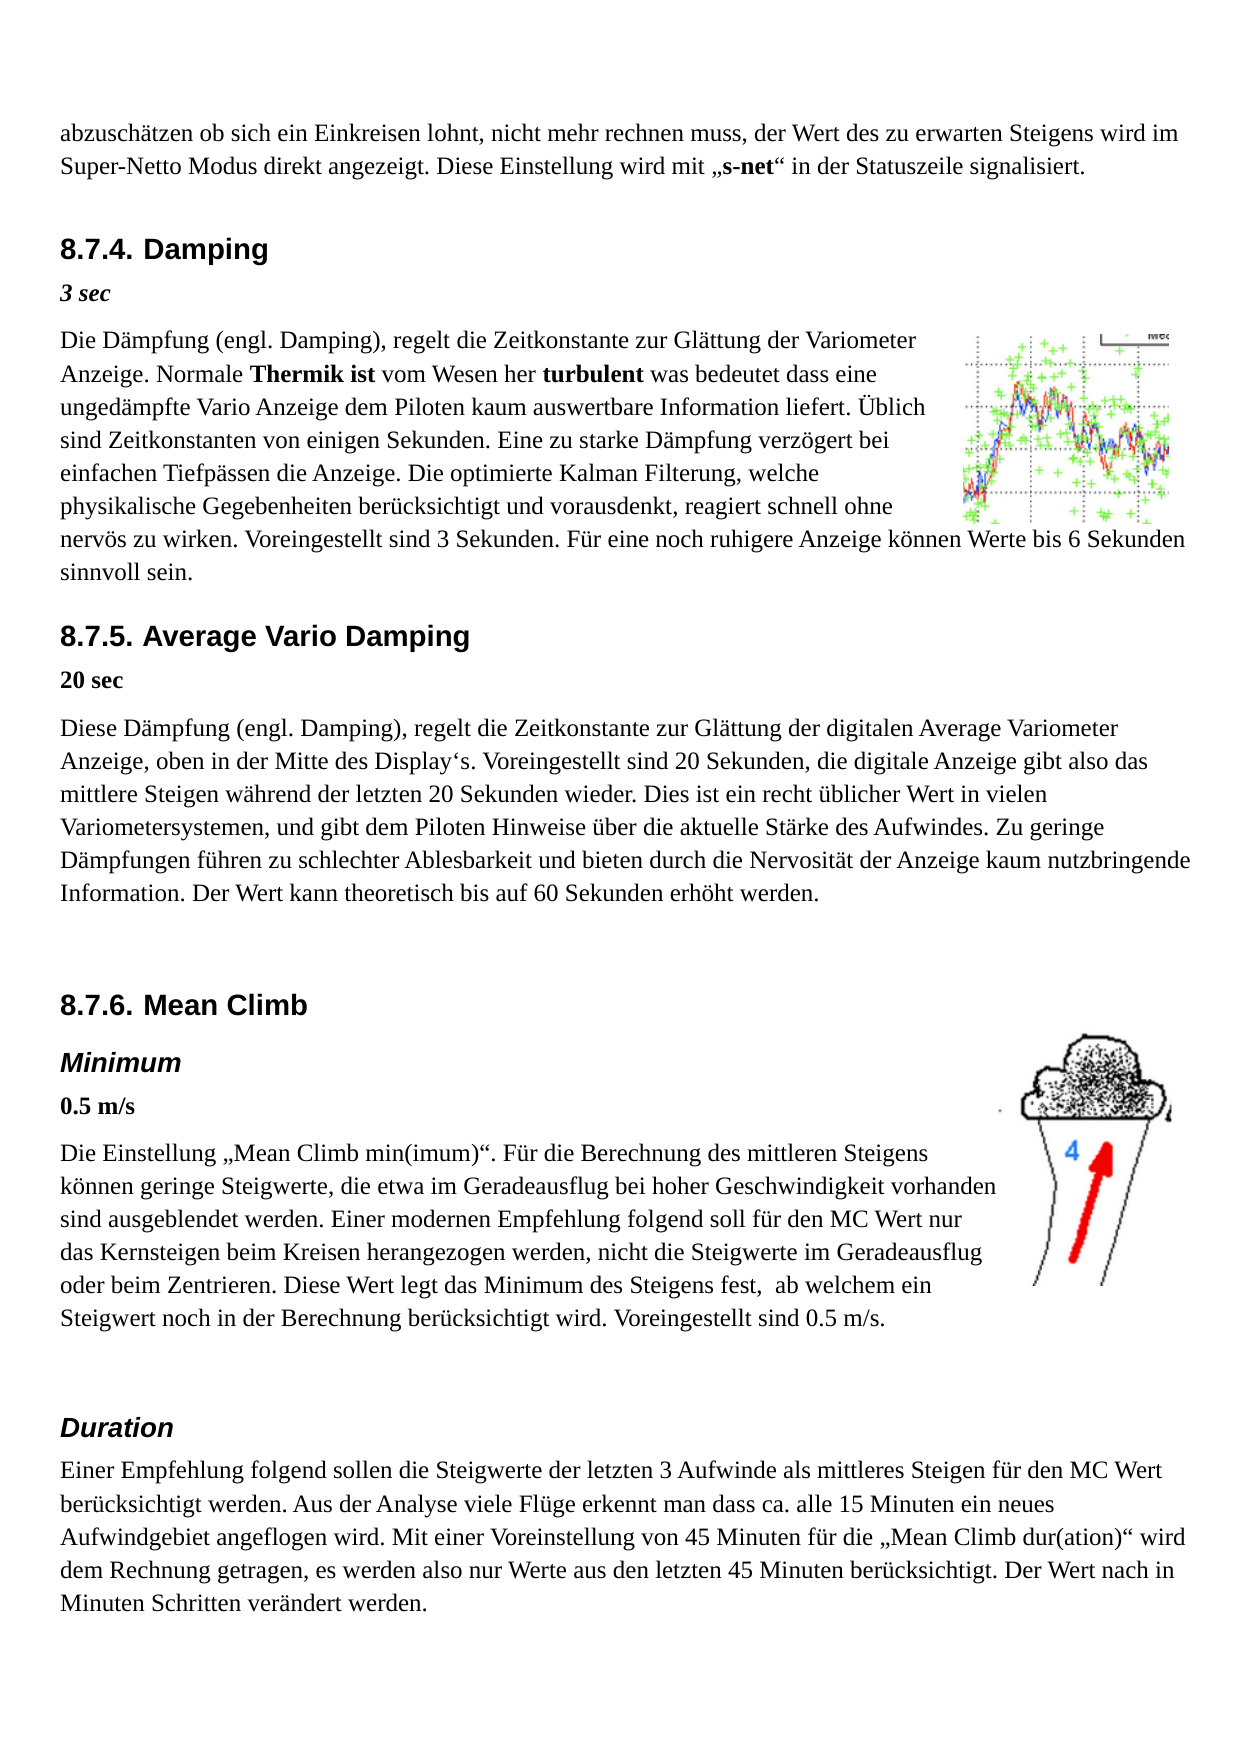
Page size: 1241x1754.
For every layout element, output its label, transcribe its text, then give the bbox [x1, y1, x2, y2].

subtitle Mean Climb [60, 988, 1207, 1021]
text 3 sec [60, 278, 1207, 307]
text [1172, 1091, 1207, 1119]
text Diese Dämpfung (engl. Damping), regelt die Zeitkonstante zur Glättung der digitalen Average Variometer Anzeige, oben in der Mitte des Display‘s. Voreingestellt sind 20 Sekunden, die digitale Anzeige gibt also das mittlere Steigen während der letzten 20 Sekunden wieder. Dies ist ein recht üblicher Wert in vielen Variometersystemen, und gibt dem Piloten Hinweise über die aktuelle Stärke des Aufwindes. Zu geringe Dämpfungen führen zu schlechter Ablesbarkeit und bieten durch die Nervosität der Anzeige kaum nutzbringende Information. Der Wert kann theoretisch bis auf 60 Sekunden erhöht werden. [60, 713, 1207, 907]
subtitle Average Vario Damping [60, 619, 1207, 653]
text Die Dämpfung (engl. Damping), regelt die Zeitkonstante zur Glättung der Variometer Anzeige. Normale Thermik ist vom Wesen her turbulent was bedeutet dass eine ungedämpfte Vario Anzeige dem Piloten kaum auswertbare Information liefert. Üblich sind Zeitkonstanten von einigen Sekunden. Eine zu starke Dämpfung verzögert bei einfachen Tiefpässen die Anzeige. Die optimierte Kalman Filterung, welche physikalische Gegebenheiten berücksichtigt und vorausdenkt, reagiert schnell ohne nervös zu wirken. Voreingestellt sind 3 Sekunden. Für eine noch ruhigere Anzeige können Werte bis 6 Sekunden sinnvoll sein. [60, 326, 1207, 586]
subtitle [1172, 1046, 1207, 1078]
text Einer Empfehlung folgend sollen die Steigwerte der letzten 3 Aufwinde als mittleres Steigen für den MC Wert berücksichtigt werden. Aus der Analyse viele Flüge erkennt man dass ca. alle 15 Minuten ein neues Aufwindgebiet angeflogen wird. Mit einer Voreinstellung von 45 Minuten für die „Mean Climb dur(ation)“ wird dem Rechnung getragen, es werden also nur Werte aus den letzten 45 Minuten berücksichtigt. Der Wert nach in Minuten Schritten verändert werden. [60, 1456, 1207, 1616]
text 0.5 m/s [60, 1091, 997, 1119]
subtitle Duration [60, 1411, 1207, 1443]
text Die Einstellung „Mean Climb min(imum)“. Für die Berechnung des mittleren Steigens können geringe Steigwerte, die etwa im Geradeausflug bei hoher Geschwindigkeit vorhanden sind ausgeblendet werden. Einer modernen Empfehlung folgend soll für den MC Wert nur das Kernsteigen beim Kreisen herangezogen werden, nicht die Steigwerte im Geradeausflug oder beim Zentrieren. Diese Wert legt das Minimum des Steigens fest, ab welchem ein Steigwert noch in der Berechnung berücksichtigt wird. Voreingestellt sind 0.5 m/s. [60, 1138, 1207, 1332]
picture [963, 334, 1169, 524]
subtitle Damping [60, 232, 1207, 266]
text 20 sec [60, 665, 1207, 694]
subtitle Minimum [60, 1046, 997, 1078]
text abzuschätzen ob sich ein Einkreisen lohnt, nicht mehr rechnen muss, der Wert des zu erwarten Steigens wird im Super-Netto Modus direkt angezeigt. Diese Einstellung wird mit „s-net“ in der Statuszeile signalisiert. [60, 118, 1207, 180]
picture [997, 1028, 1172, 1286]
